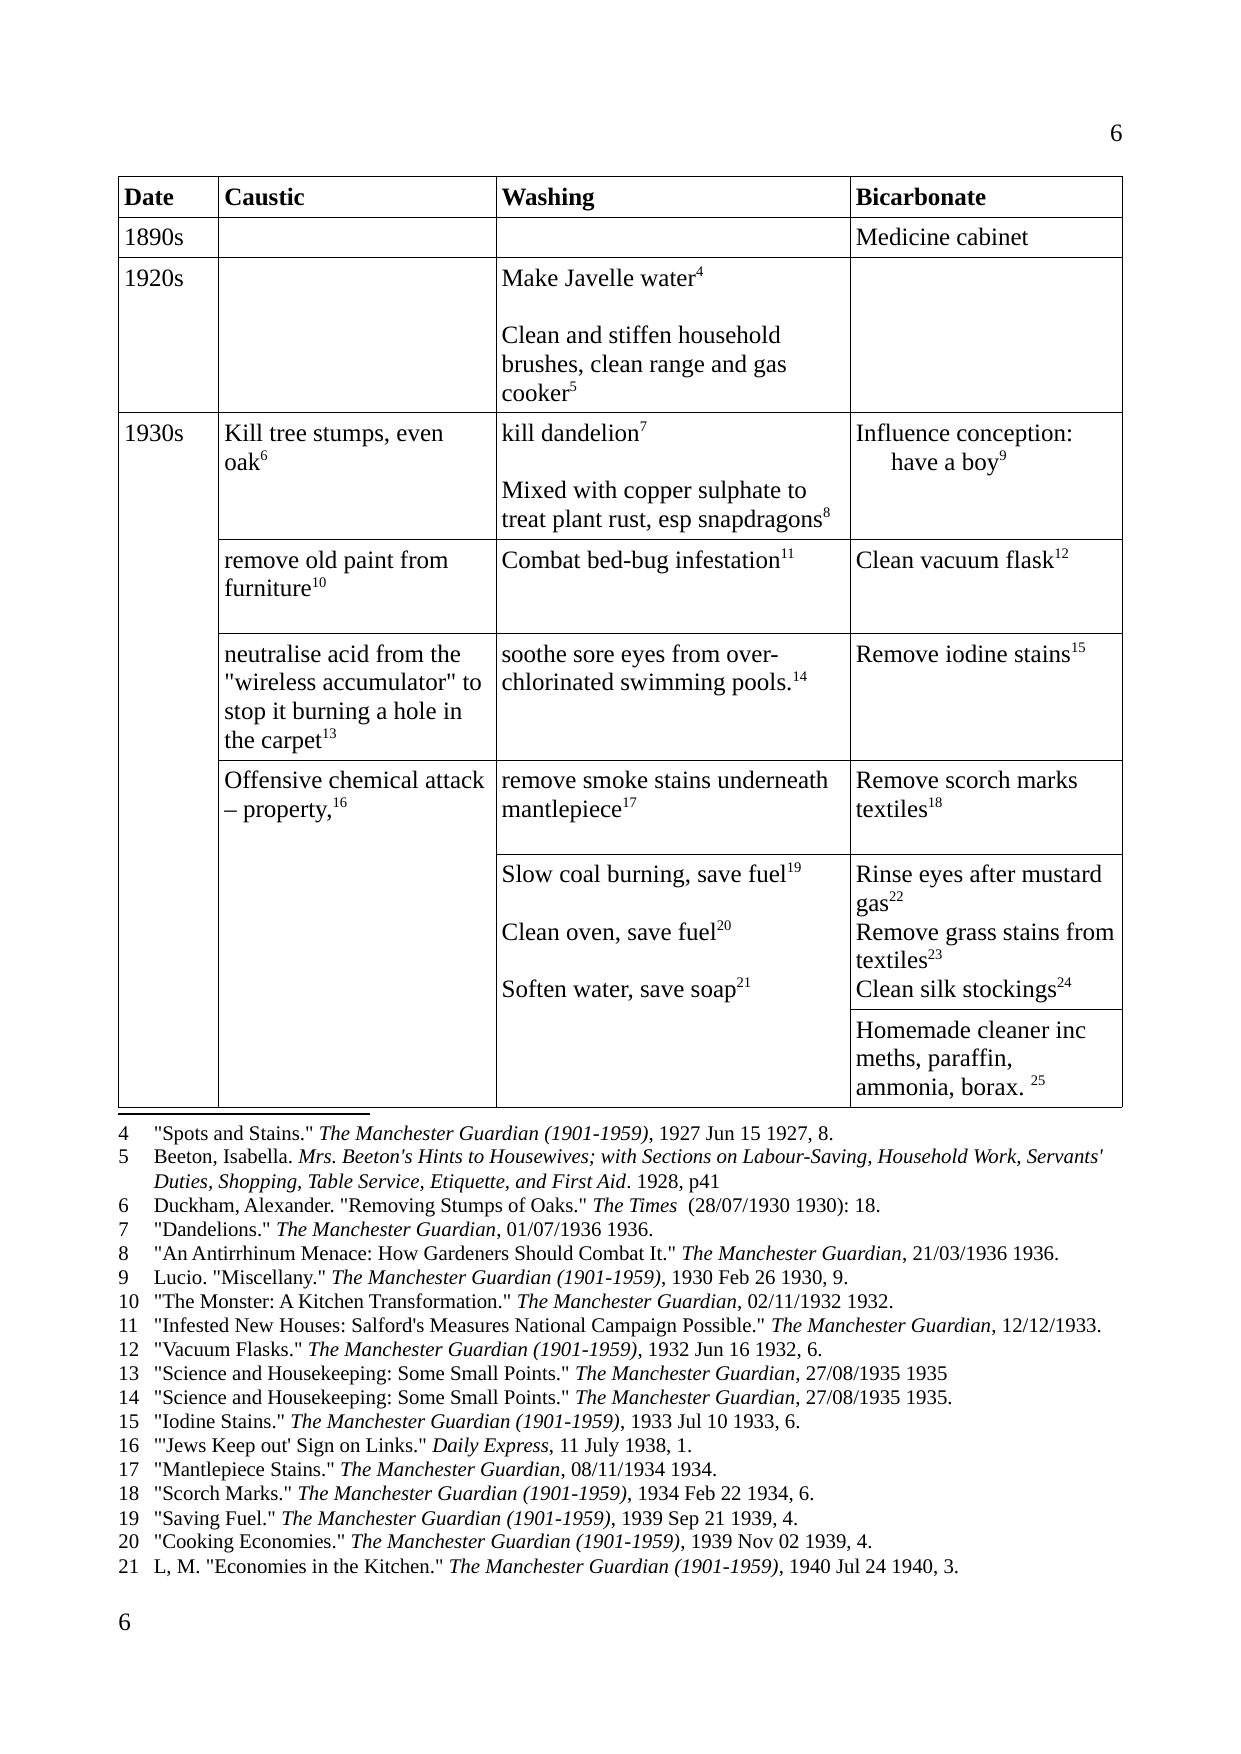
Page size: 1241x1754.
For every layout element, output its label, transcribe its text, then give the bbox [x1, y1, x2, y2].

table_cell Clean vacuum flask [851, 540, 1122, 633]
table_cell Remove iodine stains [851, 634, 1122, 759]
table_header Date [119, 177, 218, 217]
table_cell Combat bed-bug infestation [497, 540, 850, 633]
table_cell 1890s [119, 218, 218, 257]
table_cell [219, 258, 496, 412]
table_cell Slow coal burning, save fuel Clean oven, save fuel Soften water, save soap [497, 855, 850, 1107]
table_cell [851, 258, 1122, 412]
table_cell Influence conception: have a boy [851, 413, 1122, 539]
table_cell 1920s [119, 258, 218, 412]
table_cell neutralise acid from the "wireless accumulator" to stop it burning a hole in the carpet [219, 634, 496, 759]
table_cell remove old paint from furniture [219, 540, 496, 633]
table_cell Homemade cleaner inc meths, paraffin, ammonia, borax. [851, 1010, 1122, 1107]
table_cell Kill tree stumps, even oak [219, 413, 496, 539]
table_cell Remove scorch marks textiles [851, 761, 1122, 853]
table_cell kill dandelion Mixed with copper sulphate to treat plant rust, esp snapdragons [497, 413, 850, 539]
table_cell Rinse eyes after mustard gas Remove grass stains from textiles Clean silk stockings [851, 855, 1122, 1009]
table_cell 1930s [119, 413, 218, 1107]
table_cell Make Javelle water Clean and stiffen household brushes, clean range and gas cooker [497, 258, 850, 412]
table_header Washing [497, 177, 850, 217]
table_cell Medicine cabinet [851, 218, 1122, 257]
table_cell soothe sore eyes from over-chlorinated swimming pools. [497, 634, 850, 759]
table_cell remove smoke stains underneath mantlepiece [497, 761, 850, 853]
table_header Bicarbonate [851, 177, 1122, 217]
table_header Caustic [219, 177, 496, 217]
table_cell [497, 218, 850, 257]
table_cell Offensive chemical attack – property, [219, 761, 496, 1107]
table_cell [219, 218, 496, 257]
